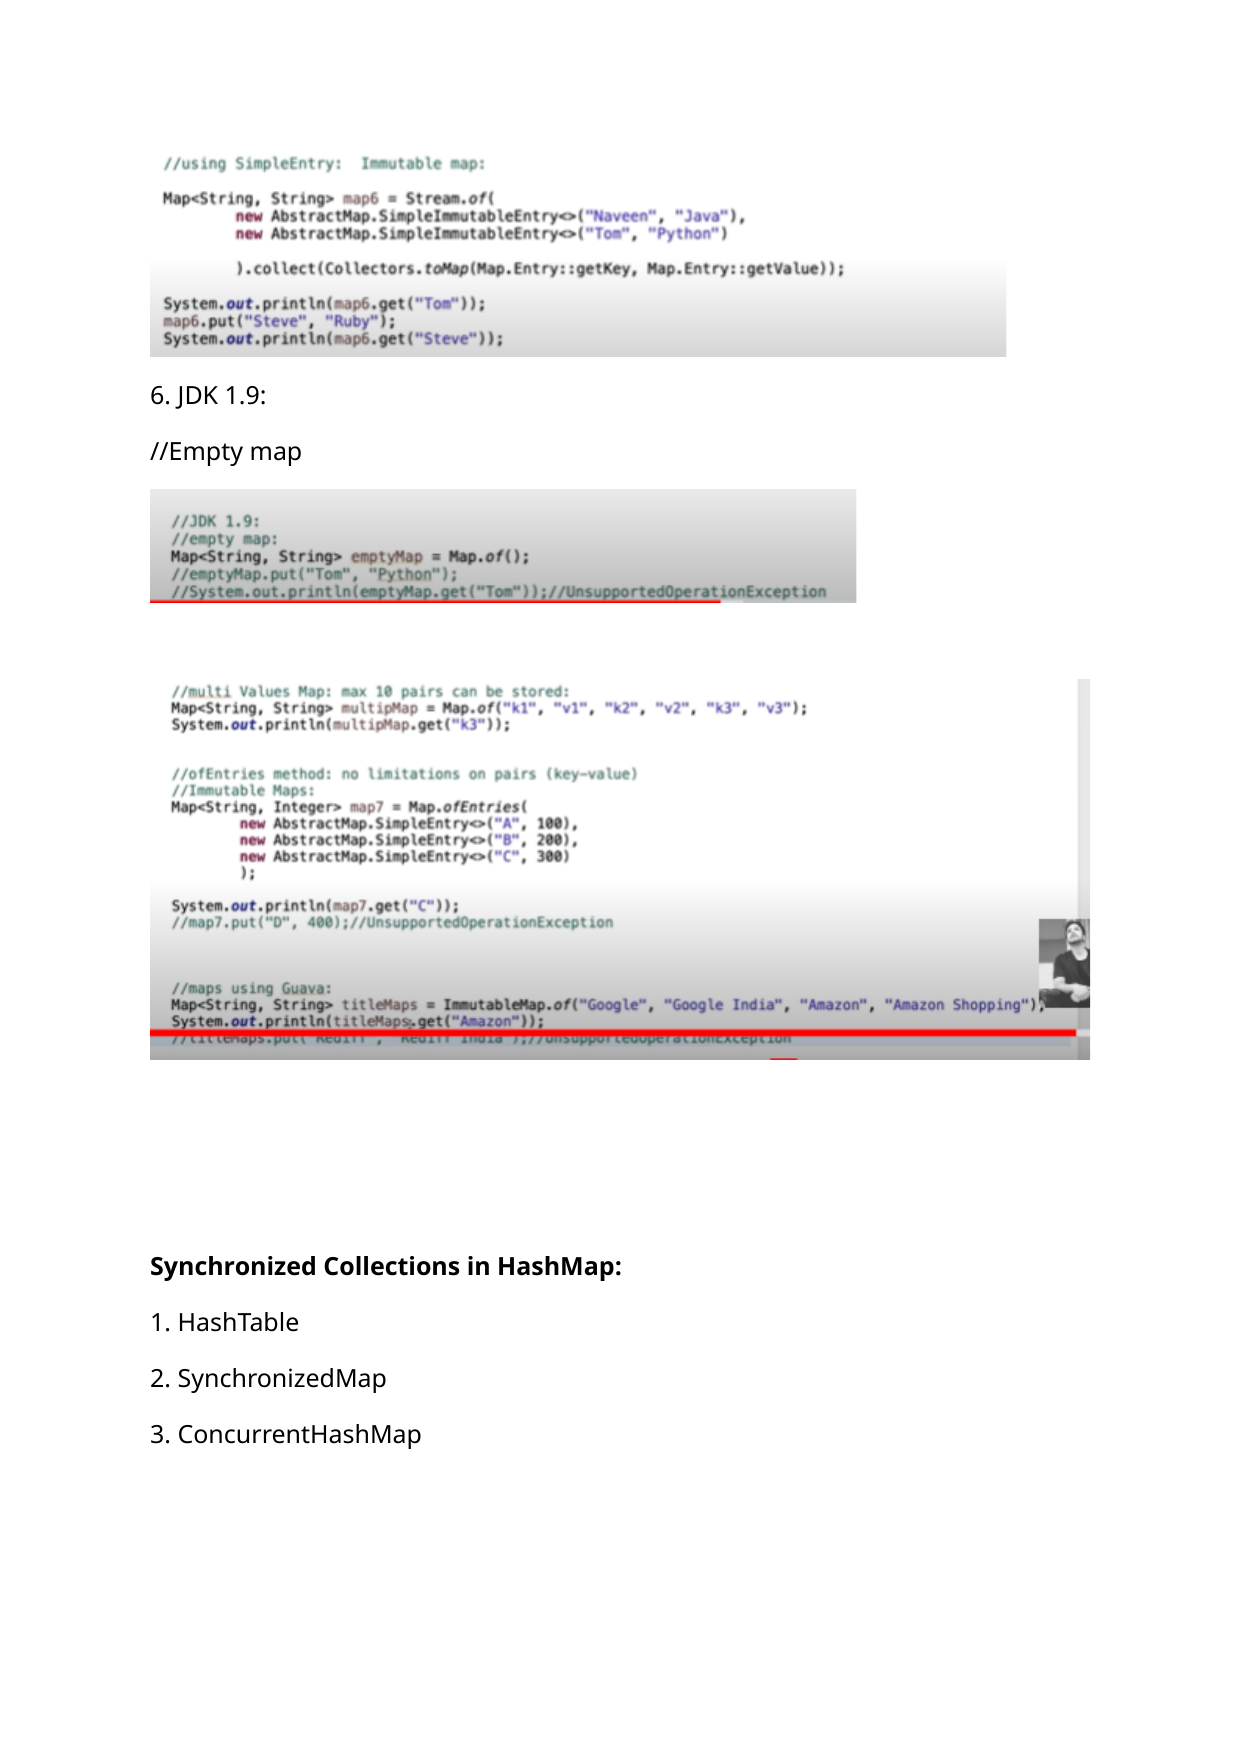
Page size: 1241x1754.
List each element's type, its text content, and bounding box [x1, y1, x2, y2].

text Synchronized Collections in HashMap: [150, 1249, 1090, 1283]
text 3. ConcurrentHashMap [150, 1416, 1090, 1451]
text //Empty map [150, 434, 1090, 468]
text 6. JDK 1.9: [150, 378, 1090, 412]
text 2. SynchronizedMap [150, 1361, 1090, 1395]
text 1. HashTable [150, 1305, 1090, 1339]
